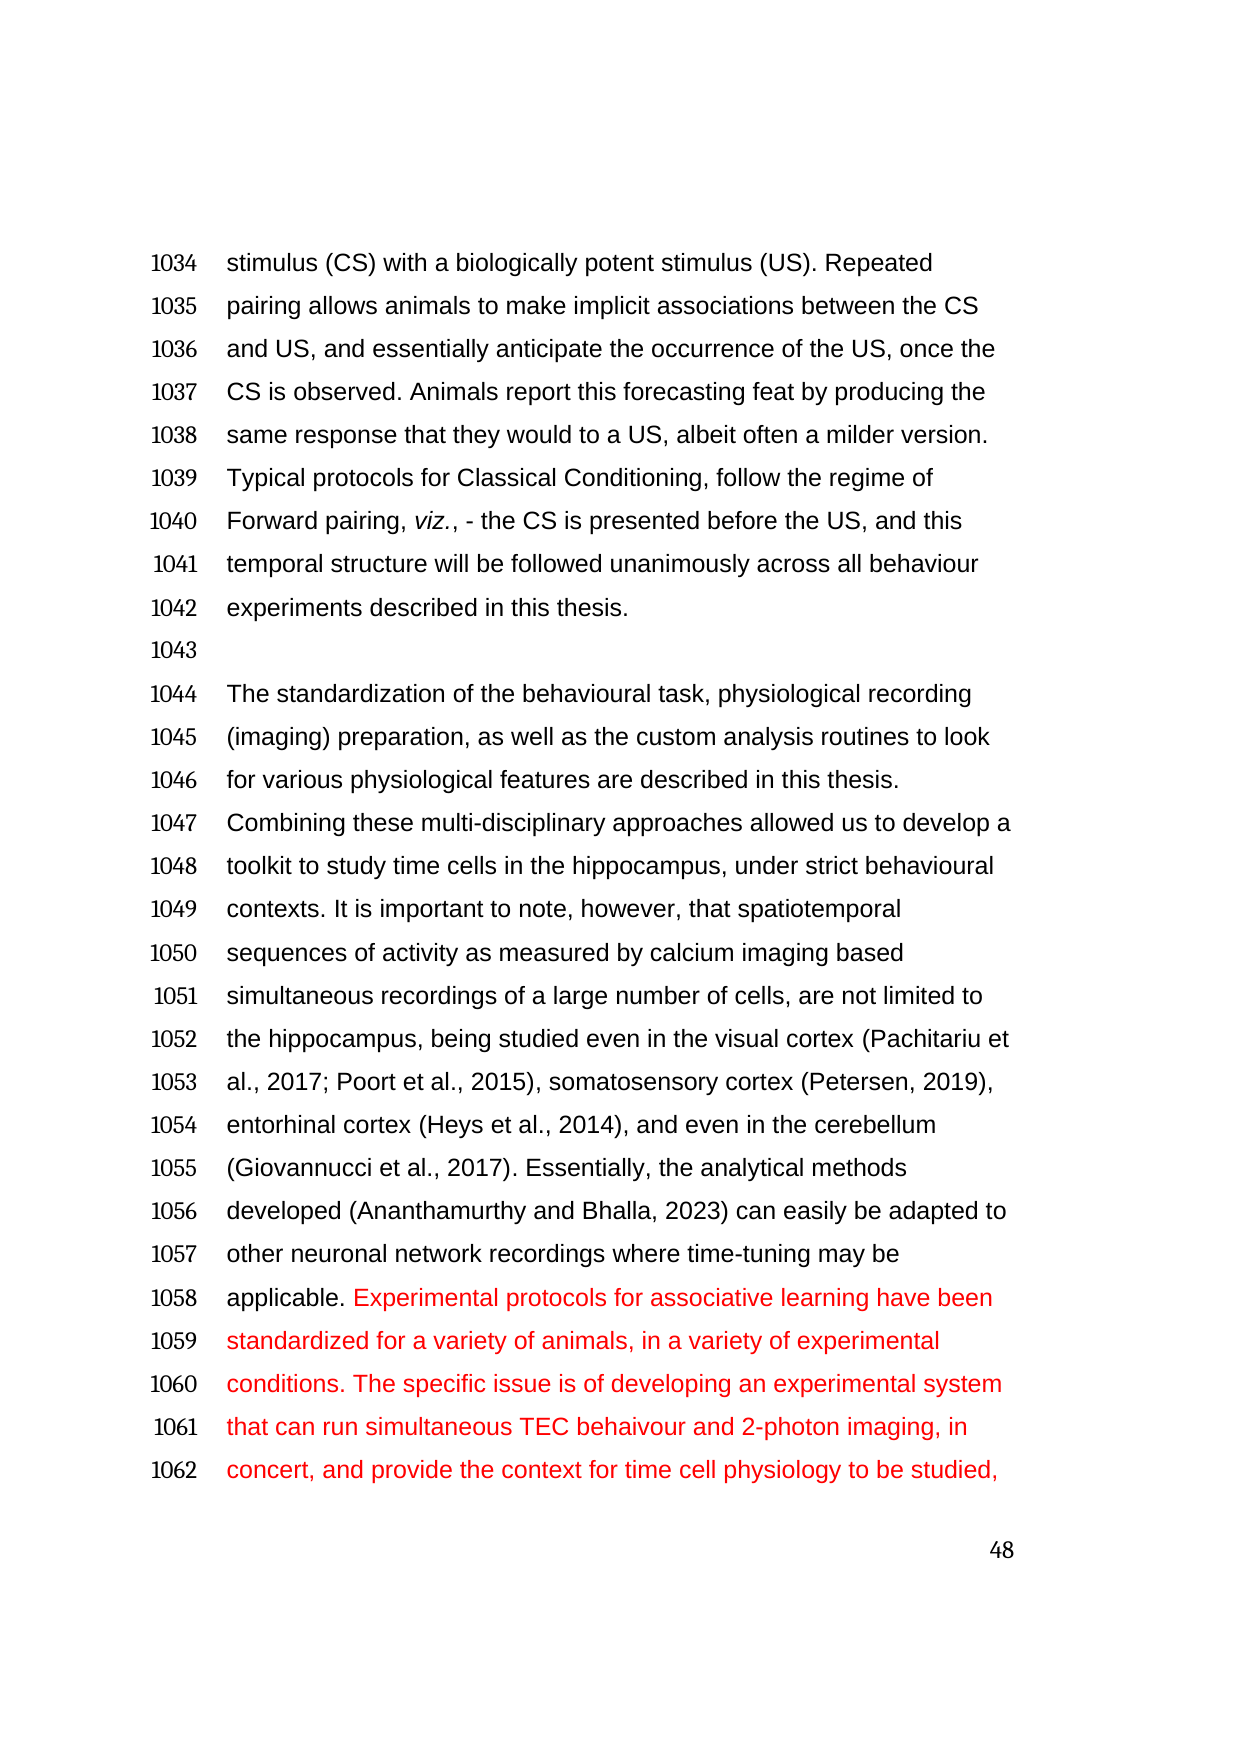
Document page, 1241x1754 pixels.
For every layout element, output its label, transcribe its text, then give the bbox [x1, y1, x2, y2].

text stimulus (CS) with a biologically potent stimulus (US). Repeated pairing allows animals to make implicit associations between the CS and US, and essentially anticipate the occurrence of the US, once the CS is observed. Animals report this forecasting feat by producing the same response that they would to a US, albeit often a milder version. Typical protocols for Classical Conditioning, follow the regime of Forward pairing, viz., - the CS is presented before the US, and this temporal structure will be followed unanimously across all behaviour experiments described in this thesis. [226, 248, 1014, 621]
text The standardization of the behavioural task, physiological recording (imaging) preparation, as well as the custom analysis routines to look for various physiological features are described in this thesis. Combining these multi-disciplinary approaches allowed us to develop a toolkit to study time cells in the hippocampus, under strict behavioural contexts. It is important to note, however, that spatiotemporal sequences of activity as measured by calcium imaging based simultaneous recordings of a large number of cells, are not limited to the hippocampus, being studied even in the visual cortex (Pachitariu et al., 2017; Poort et al., 2015)⁠, somatosensory cortex (Petersen, 2019)⁠, entorhinal cortex (Heys et al., 2014)⁠, and even in the cerebellum (Giovannucci et al., 2017)⁠. Essentially, the analytical methods developed (Ananthamurthy and Bhalla, 2023) can easily be adapted to other neuronal network recordings where time-tuning may be applicable. Experimental protocols for associative learning have been standardized for a variety of animals, in a variety of experimental conditions. The specific issue is of developing an experimental system that can run simultaneous TEC behaivour and 2-photon imaging, in concert, and provide the context for time cell physiology to be studied, [226, 679, 1014, 1484]
